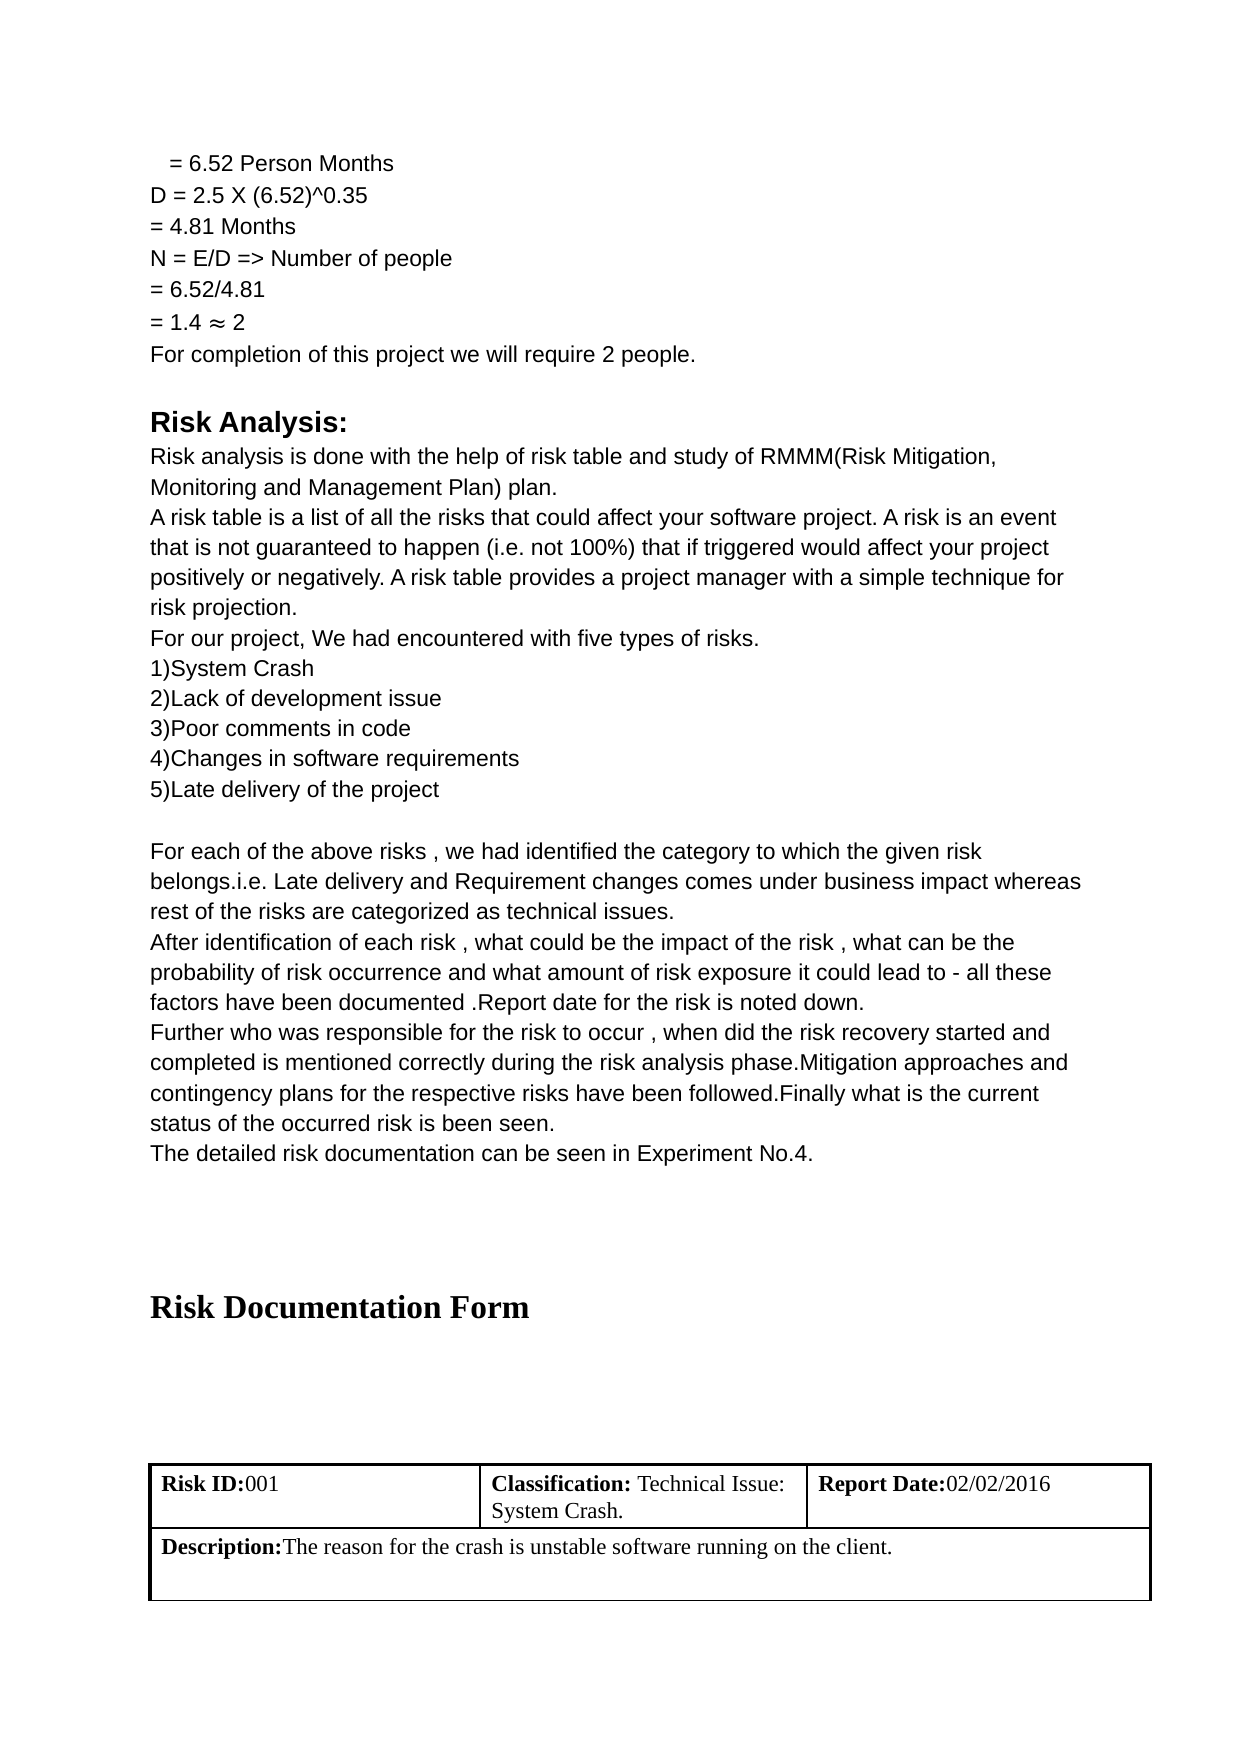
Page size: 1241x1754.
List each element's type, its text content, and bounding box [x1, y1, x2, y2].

text Further who was responsible for the risk to occur , when did the risk recovery started and completed is mentioned correctly during the risk analysis phase.Mitigation approaches and contingency plans for the respective risks have been followed.Finally what is the current status of the occurred risk is been seen. [150, 1019, 1090, 1136]
text = 1.4 ≈ 2 [150, 308, 1090, 335]
text = 4.81 Months [150, 213, 1090, 239]
text The detailed risk documentation can be seen in Experiment No.4. [150, 1140, 1090, 1166]
text 1)System Crash [150, 655, 1090, 681]
text = 6.52 Person Months [150, 150, 1090, 176]
text A risk table is a list of all the risks that could affect your software project. A risk is an event that is not guaranteed to happen (i.e. not 100%) that if triggered would affect your project positively or negatively. A risk table provides a project manager with a simple technique for risk projection. [150, 504, 1090, 621]
text Risk Analysis: [150, 405, 1090, 438]
text 5)Late delivery of the project [150, 776, 1090, 802]
text 4)Changes in software requirements [150, 745, 1090, 772]
text For completion of this project we will require 2 people. [150, 341, 1090, 367]
text 2)Lack of development issue [150, 685, 1090, 711]
table_header Risk ID:001 [152, 1466, 479, 1527]
text For each of the above risks , we had identified the category to which the given risk belongs.i.e. Late delivery and Requirement changes comes under business impact whereas rest of the risks are categorized as technical issues. [150, 838, 1090, 925]
table_header Classification: Technical Issue: System Crash. [481, 1466, 806, 1527]
text N = E/D => Number of people [150, 245, 1090, 271]
text For our project, We had encountered with five types of risks. [150, 624, 1090, 651]
text After identification of each risk , what could be the impact of the risk , what can be the probability of risk occurrence and what amount of risk exposure it could lead to - all these factors have been documented .Report date for the risk is noted down. [150, 928, 1090, 1015]
text 3)Poor comments in code [150, 715, 1090, 741]
table_cell Description:The reason for the crash is unstable software running on the client. [152, 1529, 1149, 1600]
text = 6.52/4.81 [150, 276, 1090, 303]
text Risk analysis is done with the help of risk table and study of RMMM(Risk Mitigation, Monitoring and Management Plan) plan. [150, 443, 1090, 500]
text Risk Documentation Form [150, 1288, 1090, 1326]
text D = 2.5 X (6.52)^0.35 [150, 182, 1090, 208]
table_header Report Date:02/02/2016 [808, 1466, 1149, 1527]
